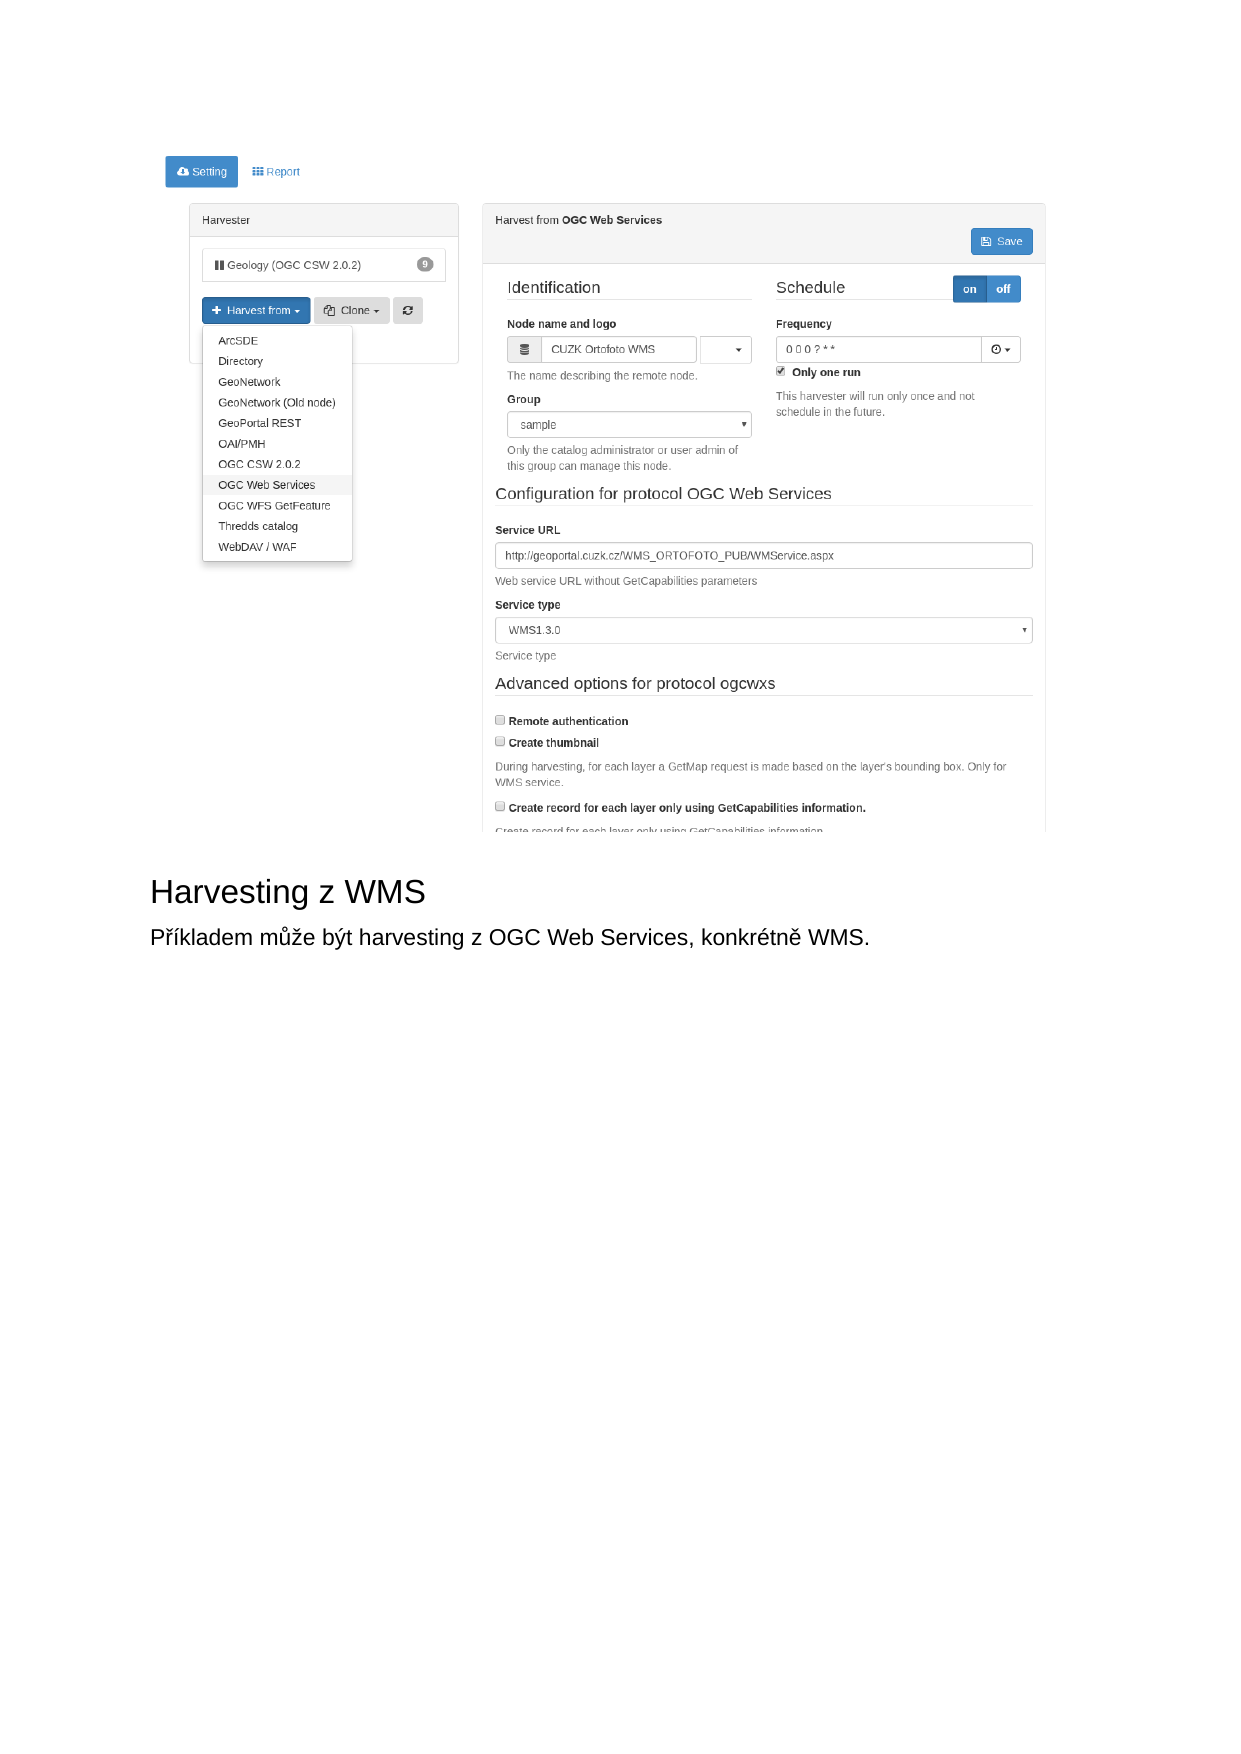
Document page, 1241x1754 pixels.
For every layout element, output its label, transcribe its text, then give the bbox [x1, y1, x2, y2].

subtitle Harvesting z WMS [150, 873, 1090, 911]
picture [150, 150, 1091, 832]
text Příkladem může být harvesting z OGC Web Services, konkrétně WMS. [150, 923, 1090, 950]
